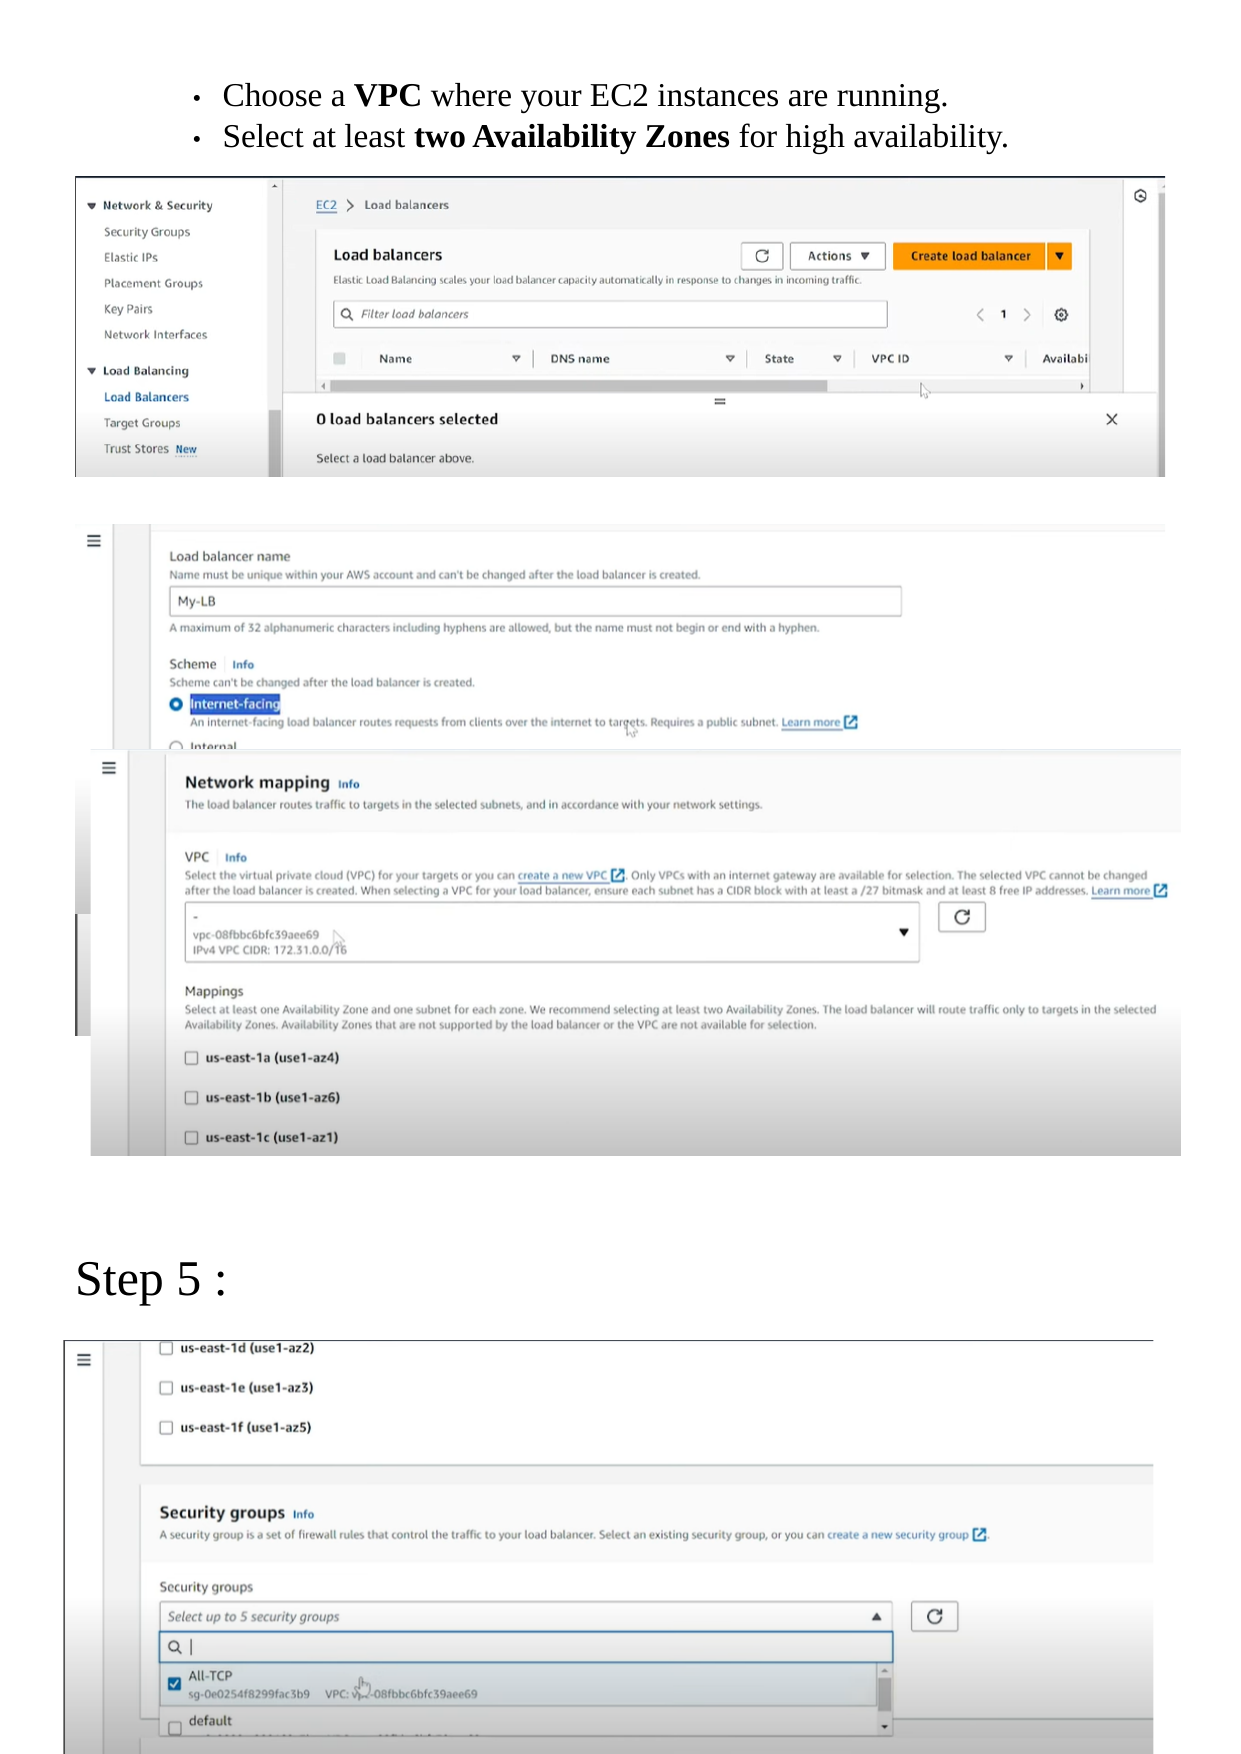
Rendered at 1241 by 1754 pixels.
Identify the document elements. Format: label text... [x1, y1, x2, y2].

list Choose a VPC where your EC2 instances are running. [193, 75, 1165, 113]
list Select at least two Availability Zones for high availability. [193, 116, 1165, 154]
text Step 5 : [75, 1248, 1165, 1306]
